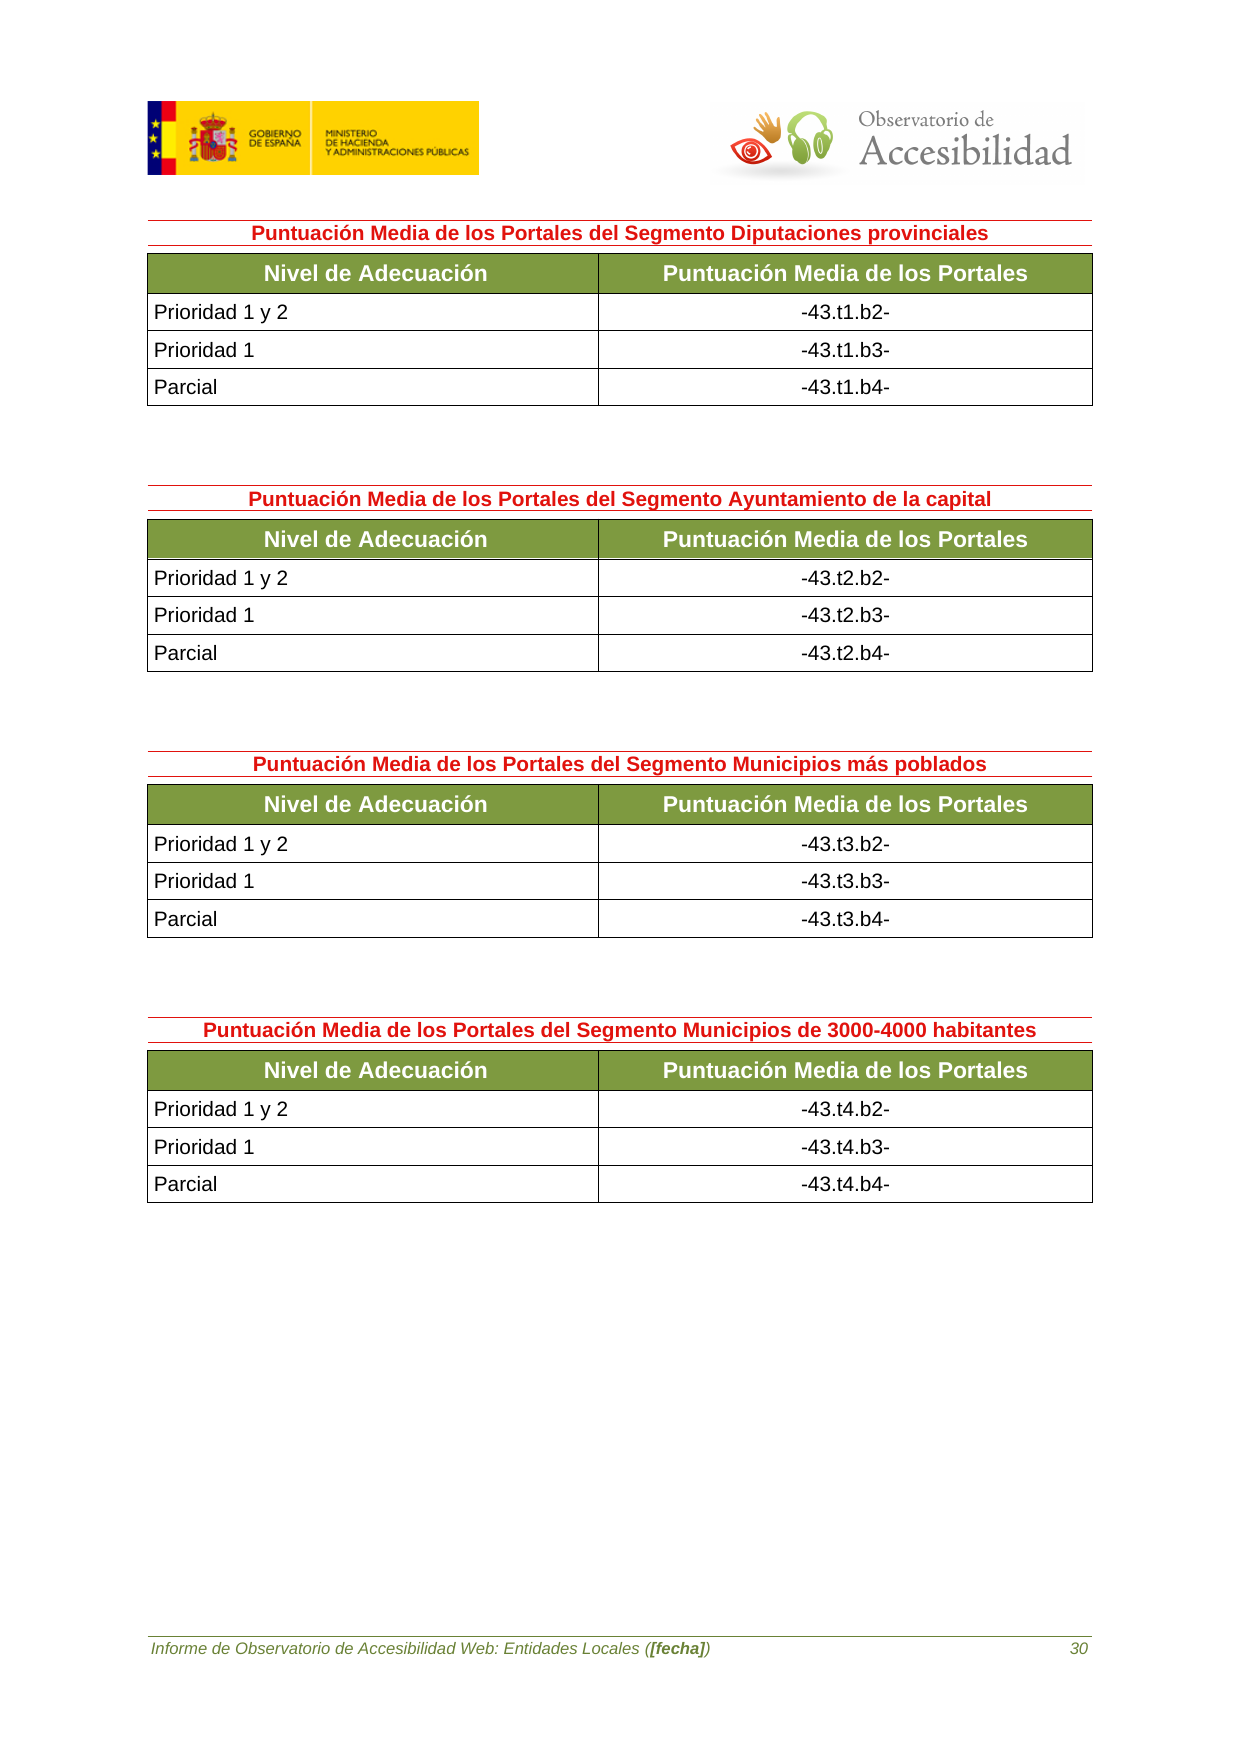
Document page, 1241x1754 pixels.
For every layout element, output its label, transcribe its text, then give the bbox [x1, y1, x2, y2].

table_cell Parcial [148, 1166, 598, 1202]
table_cell Prioridad 1 [148, 1128, 598, 1165]
table_header Nivel de Adecuación [148, 520, 598, 558]
table_cell -43.t2.b4- [599, 635, 1092, 671]
table_cell -43.t2.b2- [599, 560, 1092, 596]
table_header Puntuación Media de los Portales [599, 1051, 1092, 1090]
table_cell -43.t4.b4- [599, 1166, 1092, 1202]
table_cell Prioridad 1 y 2 [148, 1091, 598, 1127]
table_cell -43.t3.b4- [599, 900, 1092, 937]
table_header Nivel de Adecuación [148, 254, 598, 293]
table_cell Parcial [148, 900, 598, 937]
table_header Puntuación Media de los Portales [599, 520, 1092, 558]
text Puntuación Media de los Portales del Segmento Ayuntamiento de la capital [148, 486, 1092, 510]
picture [147, 101, 479, 175]
text Puntuación Media de los Portales del Segmento Diputaciones provinciales [148, 221, 1092, 245]
table_cell Prioridad 1 y 2 [148, 294, 598, 330]
table_header Nivel de Adecuación [148, 1051, 598, 1090]
table_cell -43.t1.b4- [599, 369, 1092, 405]
table_header Puntuación Media de los Portales [599, 254, 1092, 293]
table_cell -43.t1.b3- [599, 331, 1092, 368]
text Puntuación Media de los Portales del Segmento Municipios de 3000-4000 habitantes [148, 1018, 1092, 1042]
table_cell Prioridad 1 y 2 [148, 825, 598, 862]
picture [710, 102, 1086, 185]
table_cell -43.t1.b2- [599, 294, 1092, 330]
table_cell Prioridad 1 [148, 863, 598, 899]
table_cell Parcial [148, 369, 598, 405]
table_cell Prioridad 1 y 2 [148, 560, 598, 596]
table_header Nivel de Adecuación [148, 785, 598, 824]
table_cell -43.t2.b3- [599, 597, 1092, 633]
text Puntuación Media de los Portales del Segmento Municipios más poblados [148, 752, 1092, 776]
table_cell Prioridad 1 [148, 331, 598, 368]
table_cell -43.t3.b2- [599, 825, 1092, 862]
table_cell Prioridad 1 [148, 597, 598, 633]
table_header Puntuación Media de los Portales [599, 785, 1092, 824]
table_cell -43.t4.b2- [599, 1091, 1092, 1127]
table_cell Parcial [148, 635, 598, 671]
table_cell -43.t3.b3- [599, 863, 1092, 899]
table_cell -43.t4.b3- [599, 1128, 1092, 1165]
